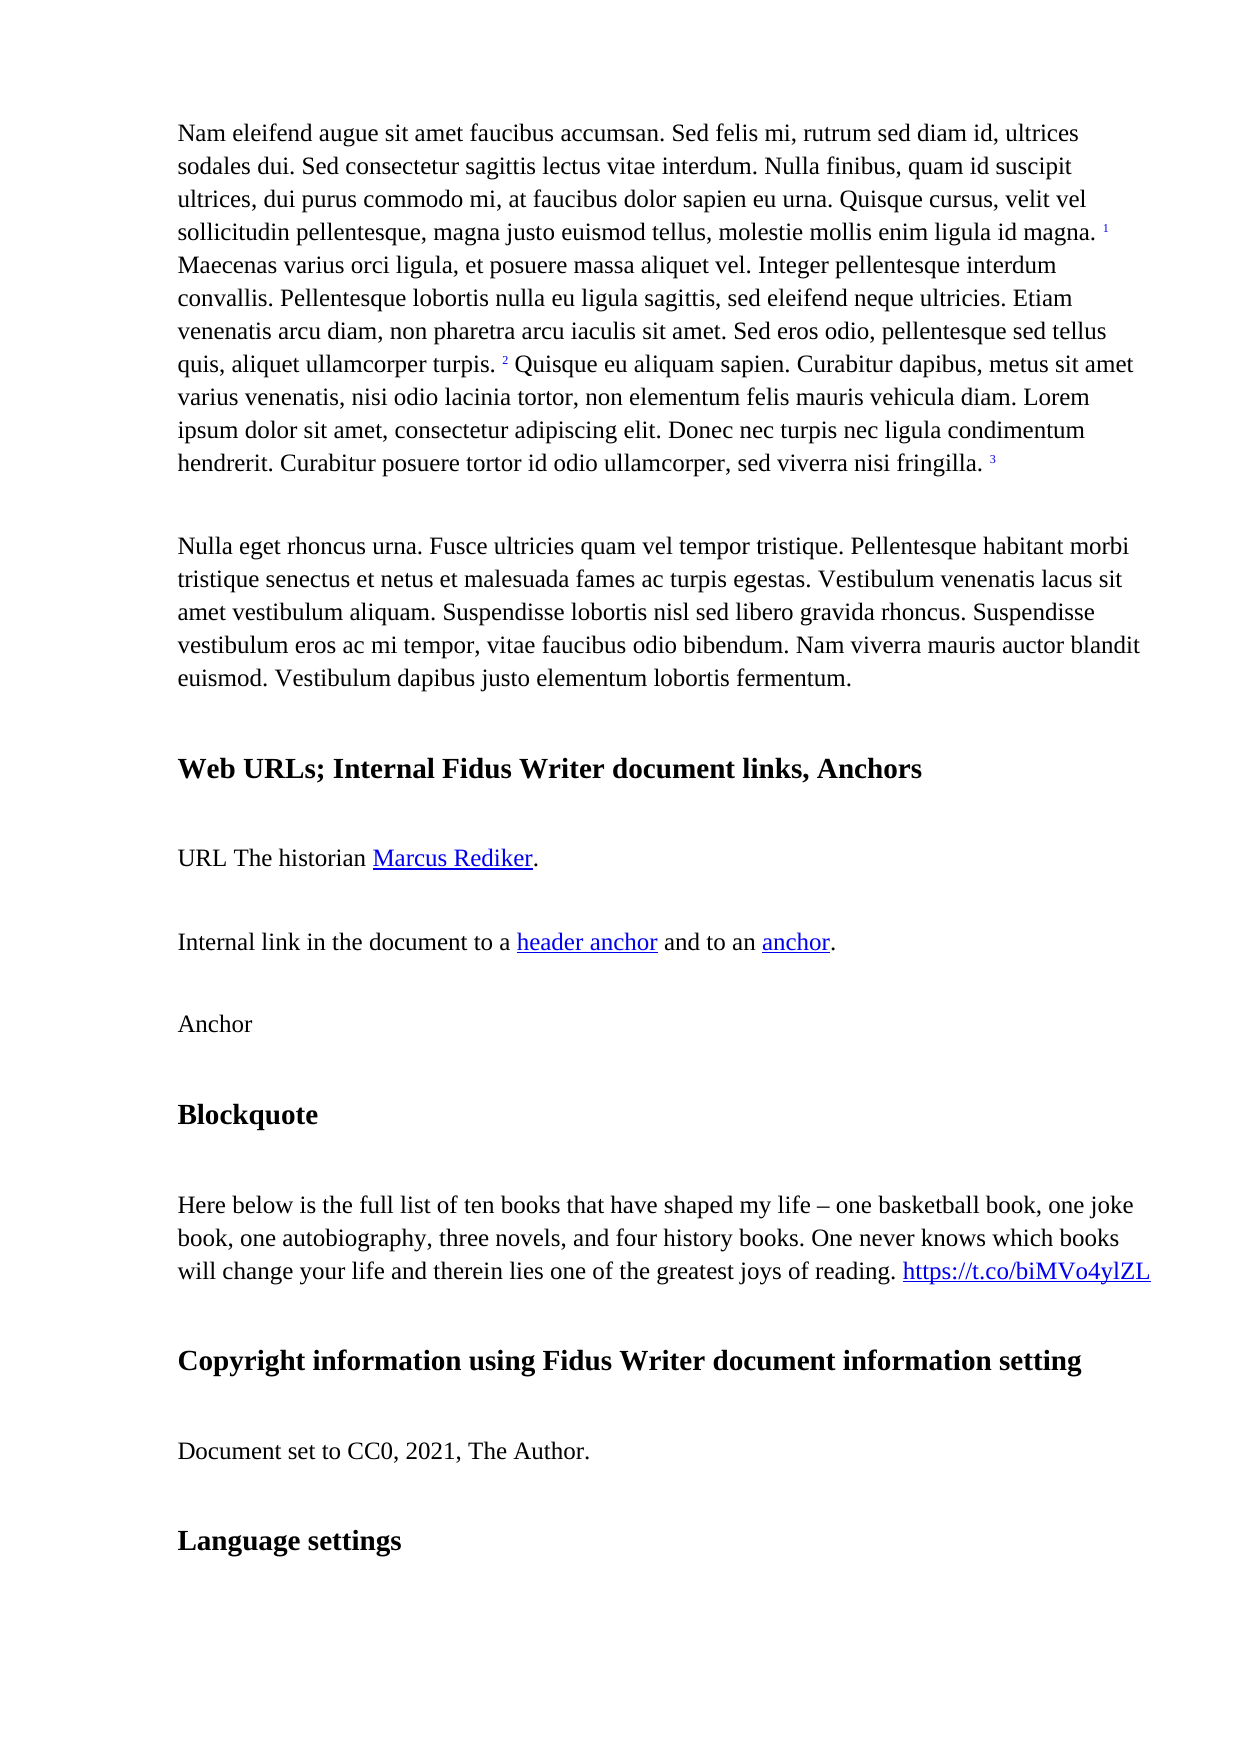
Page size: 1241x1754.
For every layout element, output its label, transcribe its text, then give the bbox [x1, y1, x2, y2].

text Web URLs; Internal Fidus Writer document links, Anchors [177, 751, 1152, 784]
text Document set to CC0, 2021, The Author. [177, 1436, 1152, 1464]
text Here below is the full list of ten books that have shaped my life – one basketball book, one joke book, one autobiography, three novels, and four history books. One never knows which books will change your life and therein lies one of the greatest joys of reading. https://t.co/biMVo4ylZL [177, 1190, 1152, 1284]
text Nam eleifend augue sit amet faucibus accumsan. Sed felis mi, rutrum sed diam id, ultrices sodales dui. Sed consectetur sagittis lectus vitae interdum. Nulla finibus, quam id suscipit ultrices, dui purus commodo mi, at faucibus dolor sapien eu urna. Quisque cursus, velit vel sollicitudin pellentesque, magna justo euismod tellus, molestie mollis enim ligula id magna. 1 Maecenas varius orci ligula, et posuere massa aliquet vel. Integer pellentesque interdum convallis. Pellentesque lobortis nulla eu ligula sagittis, sed eleifend neque ultricies. Etiam venenatis arcu diam, non pharetra arcu iaculis sit amet. Sed eros odio, pellentesque sed tellus quis, aliquet ullamcorper turpis. 2 Quisque eu aliquam sapien. Curabitur dapibus, metus sit amet varius venenatis, nisi odio lacinia tortor, non elementum felis mauris vehicula diam. Lorem ipsum dolor sit amet, consectetur adipiscing elit. Donec nec turpis nec ligula condimentum hendrerit. Curabitur posuere tortor id odio ullamcorper, sed viverra nisi fringilla. 3 [177, 118, 1152, 477]
text Anchor [177, 1009, 1152, 1038]
text Language settings [177, 1523, 1152, 1557]
text URL The historian Marcus Rediker. [177, 843, 1152, 872]
text Internal link in the document to a header anchor and to an anchor. [177, 927, 1152, 955]
text Blockquote [177, 1097, 1152, 1130]
text Copyright information using Fidus Writer document information setting [177, 1343, 1152, 1377]
text Nulla eget rhoncus urna. Fusce ultricies quam vel tempor tristique. Pellentesque habitant morbi tristique senectus et netus et malesuada fames ac turpis egestas. Vestibulum venenatis lacus sit amet vestibulum aliquam. Suspendisse lobortis nisl sed libero gravida rhoncus. Suspendisse vestibulum eros ac mi tempor, vitae faucibus odio bibendum. Nam viverra mauris auctor blandit euismod. Vestibulum dapibus justo elementum lobortis fermentum. [177, 531, 1152, 692]
